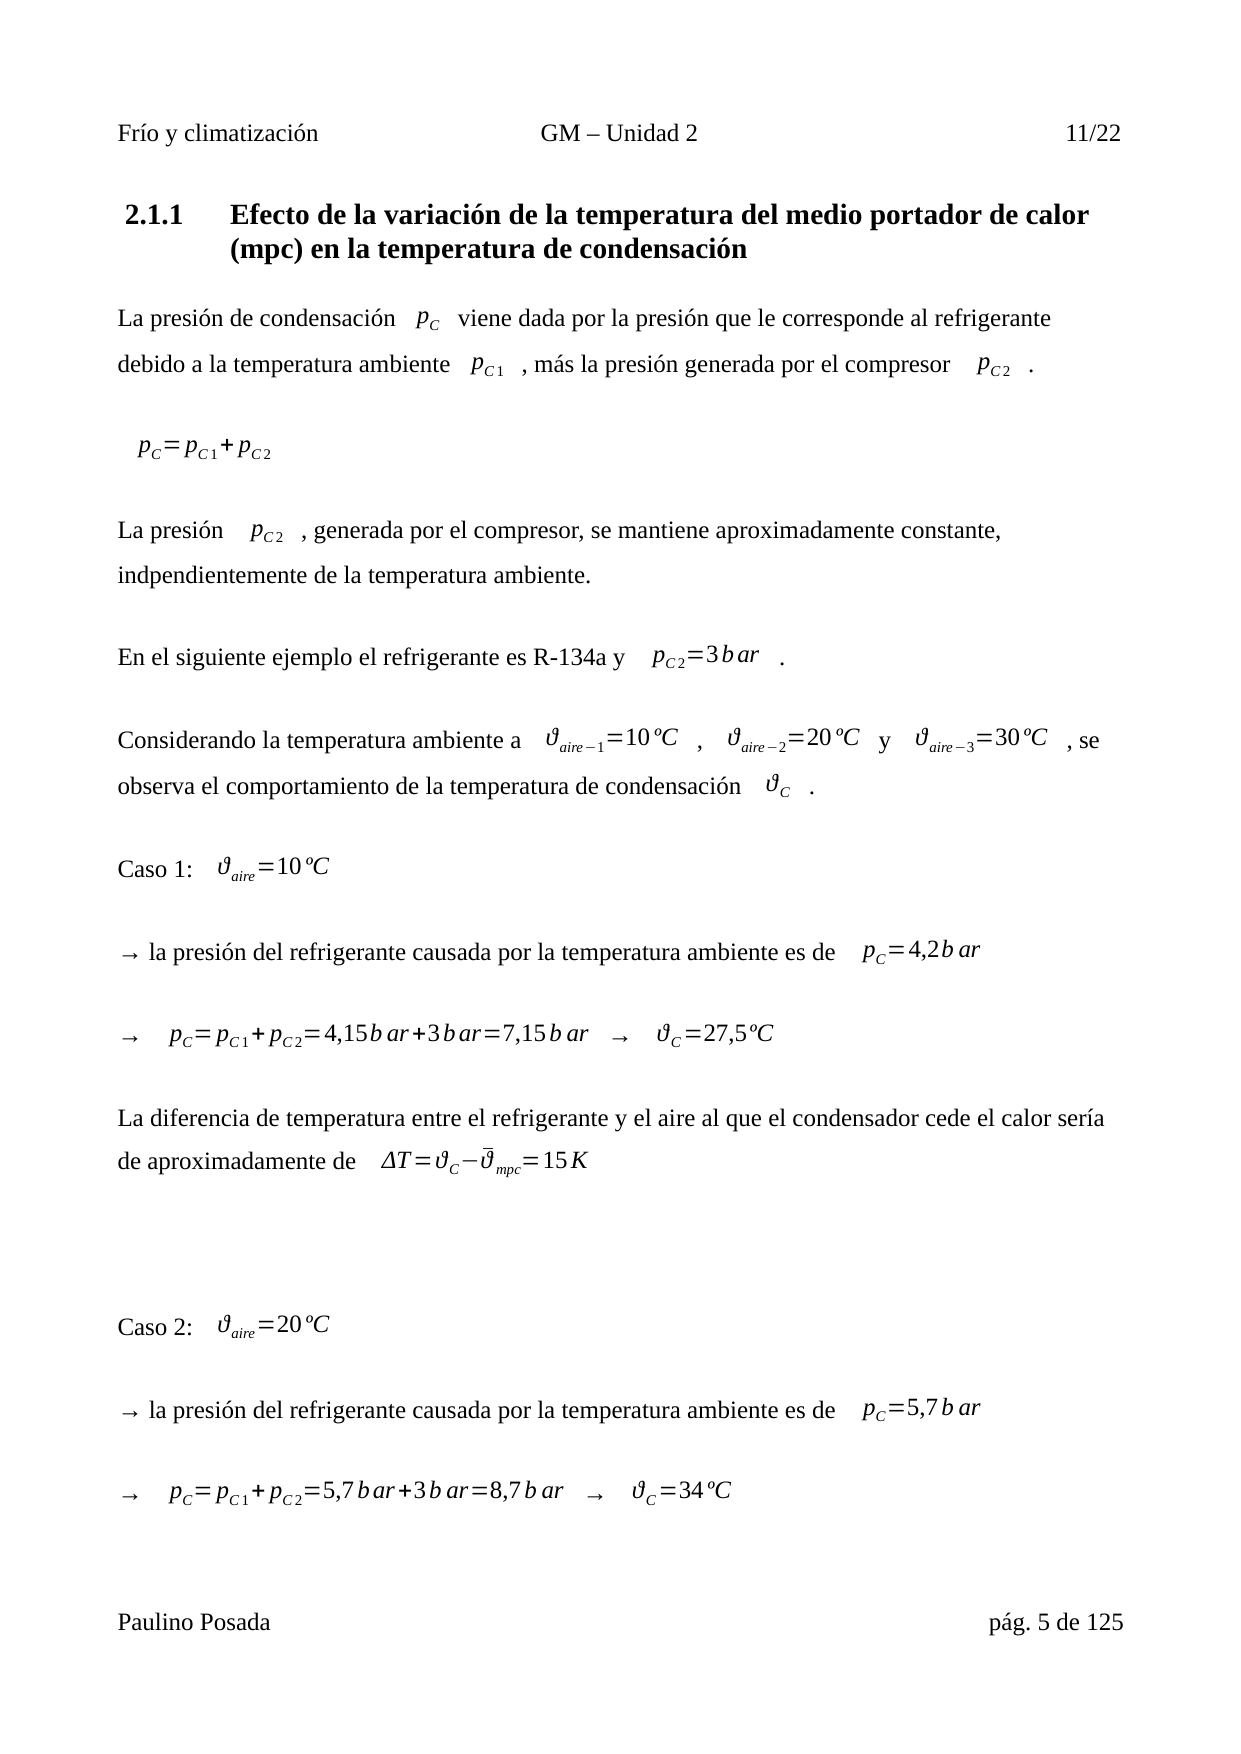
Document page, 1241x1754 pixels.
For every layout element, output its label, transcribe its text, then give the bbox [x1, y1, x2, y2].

text Considerando la temperatura ambiente a , y , se observa el comportamiento de la temperatura de condensación . [117, 724, 1123, 801]
text La presión de condensaciónviene dada por la presión que le corresponde al refrigerante debido a la temperatura ambiente, más la presión generada por el compresor . [117, 302, 1123, 379]
subtitle Efecto de la variación de la temperatura del medio portador de calor (mpc) en la temperatura de condensación [117, 197, 1123, 265]
text La presión , generada por el compresor, se mantiene aproximadamente constante, indpendientemente de la temperatura ambiente. [117, 514, 1123, 589]
text → → [117, 1477, 1123, 1508]
text En el siguiente ejemplo el refrigerante es R-134a y . [117, 641, 1123, 672]
text → → [117, 1019, 1123, 1051]
text → la presión del refrigerante causada por la temperatura ambiente es de [117, 1394, 1123, 1425]
text → la presión del refrigerante causada por la temperatura ambiente es de [117, 936, 1123, 967]
text La diferencia de temperatura entre el refrigerante y el aire al que el condensador cede el calor sería de aproximadamente de [117, 1103, 1123, 1178]
text Caso 1: [117, 853, 1123, 884]
text Caso 2: [117, 1311, 1123, 1342]
